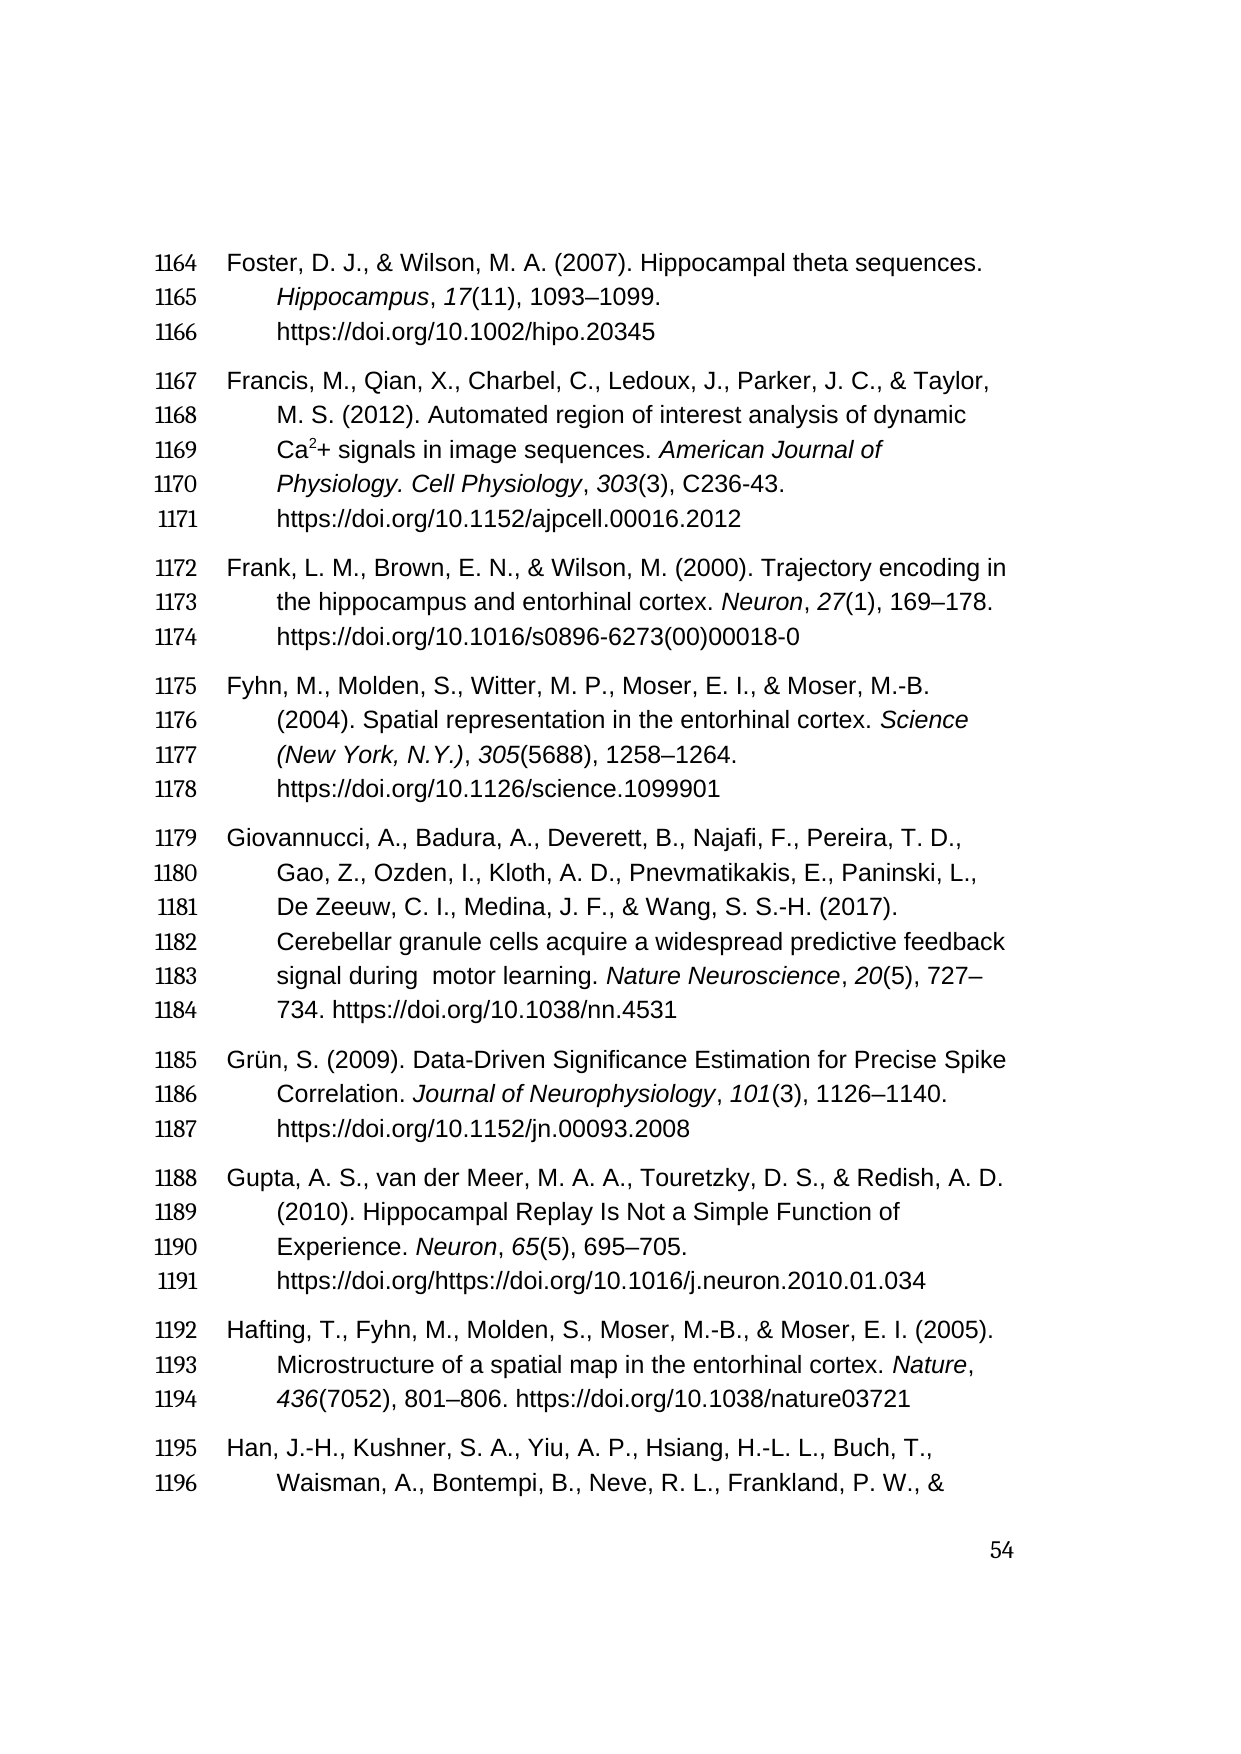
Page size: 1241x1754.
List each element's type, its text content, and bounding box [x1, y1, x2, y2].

text Foster, D. J., & Wilson, M. A. (2007). Hippocampal theta sequences. Hippocampus, 17(11), 1093–1099. https://doi.org/10.1002/hipo.20345 [226, 248, 1014, 345]
text Francis, M., Qian, X., Charbel, C., Ledoux, J., Parker, J. C., & Taylor, M. S. (2012). Automated region of interest analysis of dynamic Ca2+ signals in image sequences. American Journal of Physiology. Cell Physiology, 303(3), C236-43. https://doi.org/10.1152/ajpcell.00016.2012 [226, 366, 1014, 532]
text Han, J.-H., Kushner, S. A., Yiu, A. P., Hsiang, H.-L. L., Buch, T., Waisman, A., Bontempi, B., Neve, R. L., Frankland, P. W., & [226, 1433, 1014, 1496]
text Grün, S. (2009). Data-Driven Significance Estimation for Precise Spike Correlation. Journal of Neurophysiology, 101(3), 1126–1140. https://doi.org/10.1152/jn.00093.2008 [226, 1044, 1014, 1142]
text Fyhn, M., Molden, S., Witter, M. P., Moser, E. I., & Moser, M.-B. (2004). Spatial representation in the entorhinal cortex. Science (New York, N.Y.), 305(5688), 1258–1264. https://doi.org/10.1126/science.1099901 [226, 671, 1014, 803]
text Gupta, A. S., van der Meer, M. A. A., Touretzky, D. S., & Redish, A. D. (2010). Hippocampal Replay Is Not a Simple Function of Experience. Neuron, 65(5), 695–705. https://doi.org/https://doi.org/10.1016/j.neuron.2010.01.034 [226, 1163, 1014, 1295]
text Giovannucci, A., Badura, A., Deverett, B., Najafi, F., Pereira, T. D., Gao, Z., Ozden, I., Kloth, A. D., Pnevmatikakis, E., Paninski, L., De Zeeuw, C. I., Medina, J. F., & Wang, S. S.-H. (2017). Cerebellar granule cells acquire a widespread predictive feedback signal during motor learning. Nature Neuroscience, 20(5), 727–734. https://doi.org/10.1038/nn.4531 [226, 823, 1014, 1024]
text Frank, L. M., Brown, E. N., & Wilson, M. (2000). Trajectory encoding in the hippocampus and entorhinal cortex. Neuron, 27(1), 169–178. https://doi.org/10.1016/s0896-6273(00)00018-0 [226, 553, 1014, 650]
text Hafting, T., Fyhn, M., Molden, S., Moser, M.-B., & Moser, E. I. (2005). Microstructure of a spatial map in the entorhinal cortex. Nature, 436(7052), 801–806. https://doi.org/10.1038/nature03721 [226, 1315, 1014, 1413]
